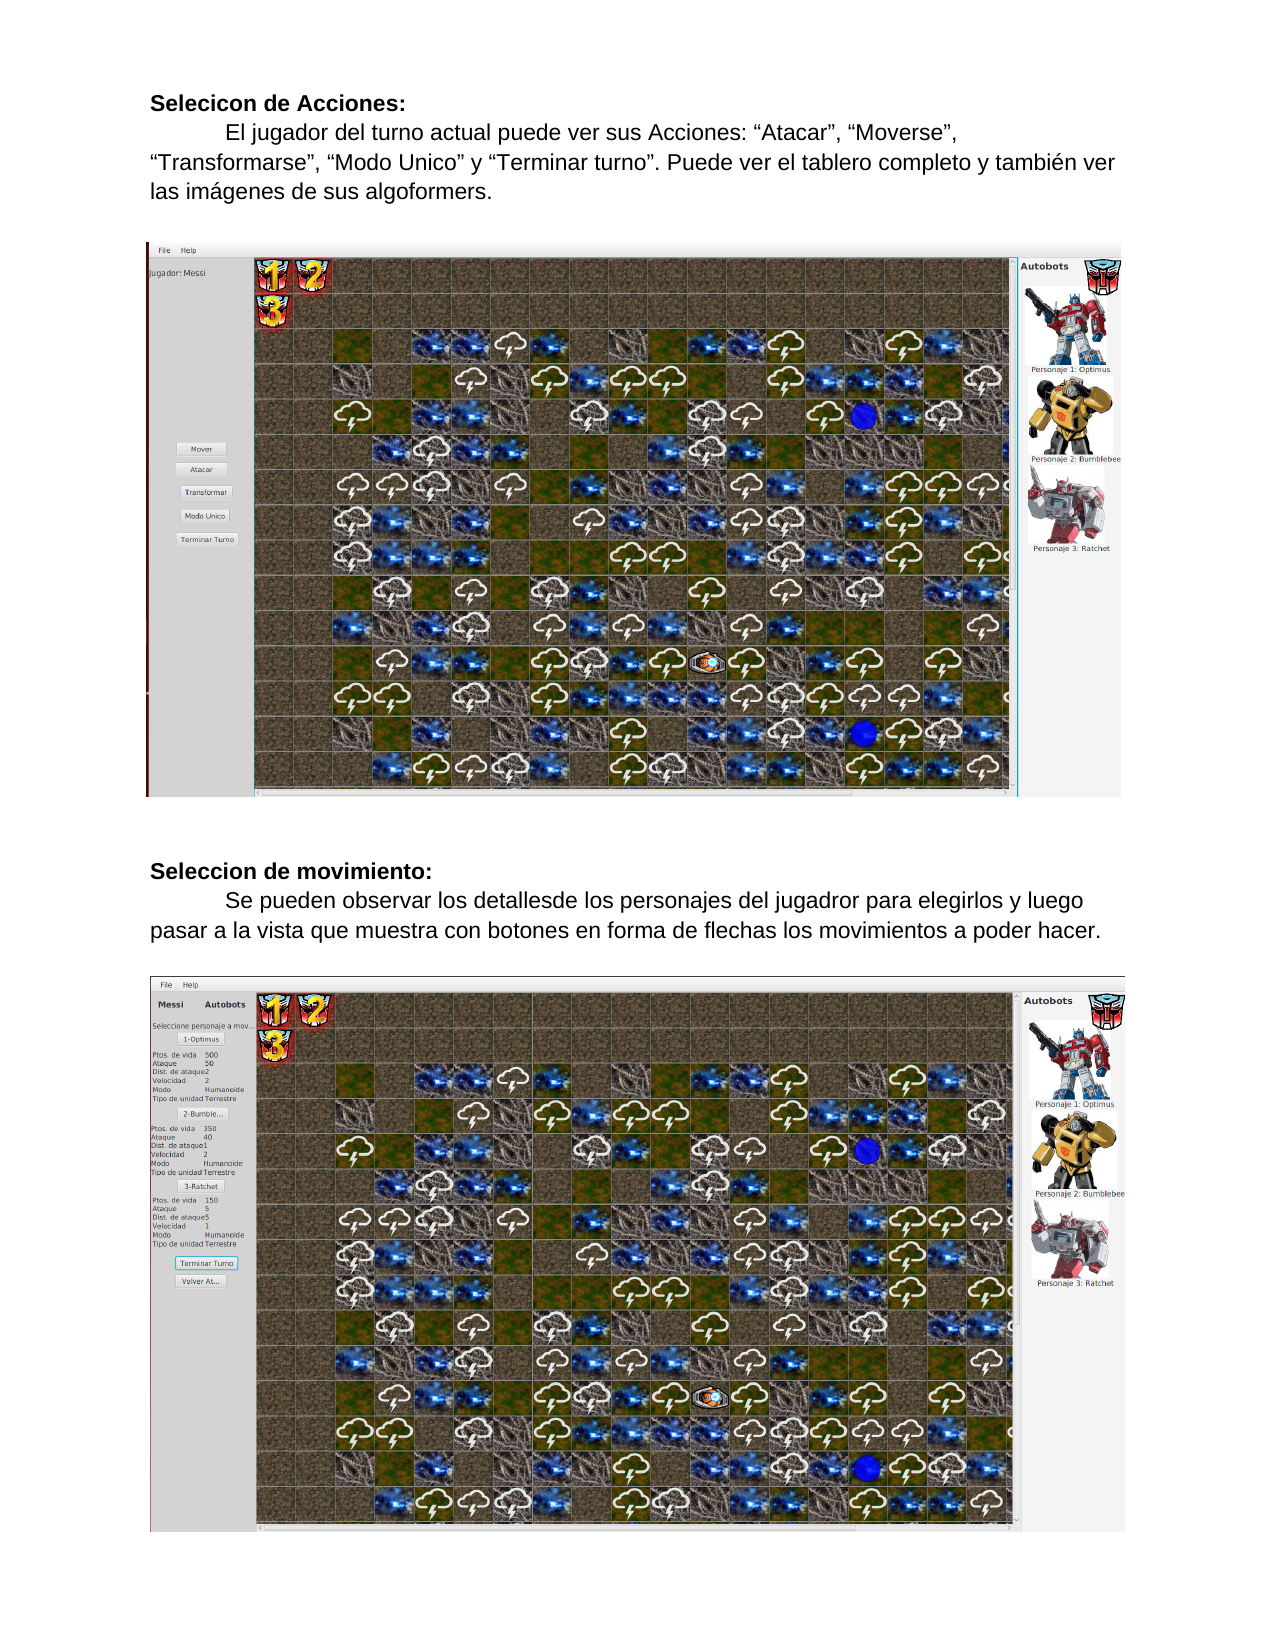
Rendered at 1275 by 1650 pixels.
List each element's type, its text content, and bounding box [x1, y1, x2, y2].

text Selecicon de Acciones: [150, 91, 1125, 116]
text Seleccion de movimiento: [150, 859, 1125, 884]
picture [150, 976, 1125, 1532]
picture [146, 242, 1122, 797]
text El jugador del turno actual puede ver sus Acciones: “Atacar”, “Moverse”, “Transformarse”, “Modo Unico” y “Terminar turno”. Puede ver el tablero completo y también ver las imágenes de sus algoformers. [150, 120, 1125, 204]
text Se pueden observar los detallesde los personajes del jugadror para elegirlos y luego pasar a la vista que muestra con botones en forma de flechas los movimientos a poder hacer. [150, 888, 1125, 943]
